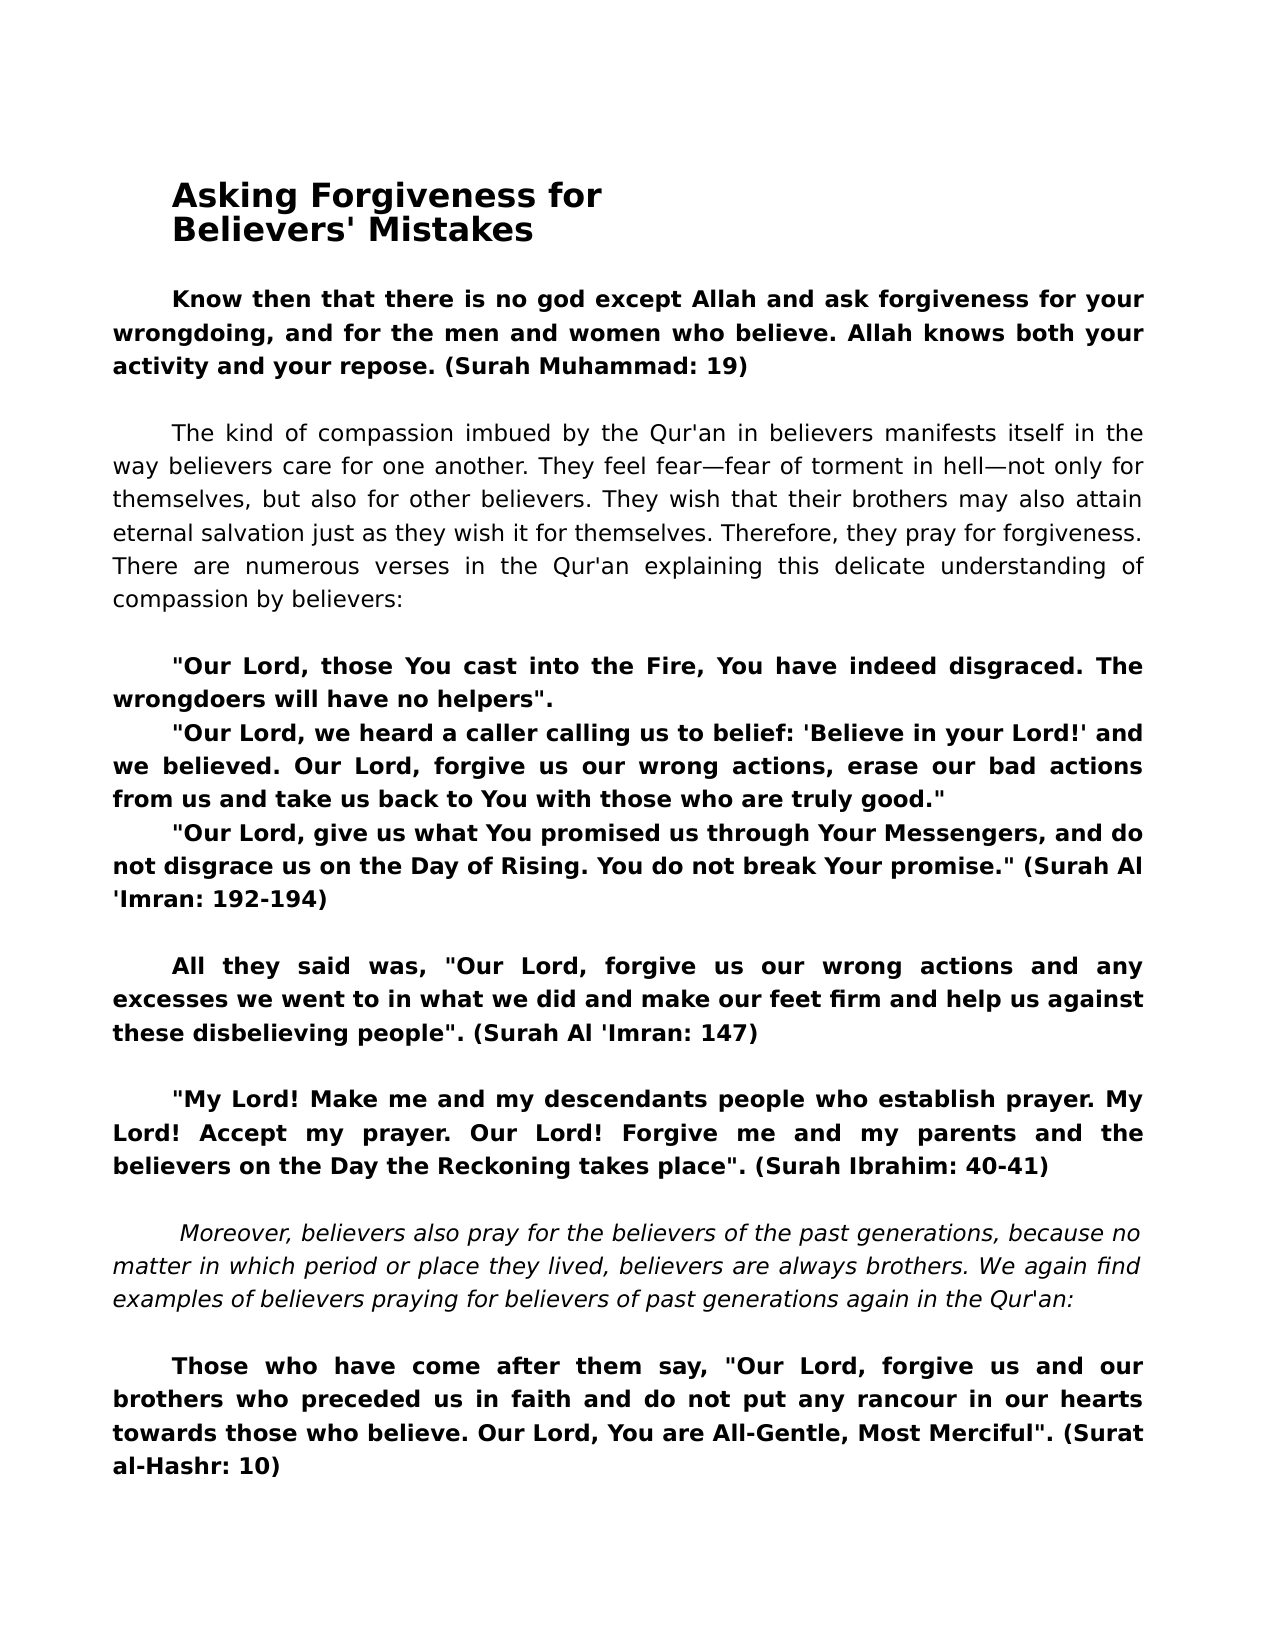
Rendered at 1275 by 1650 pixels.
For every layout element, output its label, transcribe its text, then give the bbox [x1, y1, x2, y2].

text "Our Lord, we heard a caller calling us to belief: 'Believe in your Lord!' and we believed. Our Lord, forgive us our wrong actions, erase our bad actions from us and take us back to You with those who are truly good." [112, 714, 1145, 814]
text Moreover, believers also pray for the believers of the past generations, because no matter in which period or place they lived, believers are always brothers. We again find examples of believers praying for believers of past generations again in the Qur'an: [112, 1214, 1145, 1314]
text Asking Forgiveness for [112, 181, 1145, 214]
text Those who have come after them say, "Our Lord, forgive us and our brothers who preceded us in faith and do not put any rancour in our hearts towards those who believe. Our Lord, You are All-Gentle, Most Merciful". (Surat al-Hashr: 10) [112, 1348, 1145, 1481]
text "Our Lord, give us what You promised us through Your Messengers, and do not disgrace us on the Day of Rising. You do not break Your promise." (Surah Al 'Imran: 192-194) [112, 814, 1145, 914]
text "My Lord! Make me and my descendants people who establish prayer. My Lord! Accept my prayer. Our Lord! Forgive me and my parents and the believers on the Day the Reckoning takes place". (Surah Ibrahim: 40-41) [112, 1081, 1145, 1181]
text "Our Lord, those You cast into the Fire, You have indeed disgraced. The wrongdoers will have no helpers". [112, 648, 1145, 714]
text Believers' Mistakes [112, 214, 1145, 248]
text The kind of compassion imbued by the Qur'an in believers manifests itself in the way believers care for one another. They feel fear—fear of torment in hell—not only for themselves, but also for other believers. They wish that their brothers may also attain eternal salvation just as they wish it for themselves. Therefore, they pray for forgiveness. There are numerous verses in the Qur'an explaining this delicate understanding of compassion by believers: [112, 414, 1145, 614]
text Know then that there is no god except Allah and ask forgiveness for your wrongdoing, and for the men and women who believe. Allah knows both your activity and your repose. (Surah Muhammad: 19) [112, 281, 1145, 381]
text All they said was, "Our Lord, forgive us our wrong actions and any excesses we went to in what we did and make our feet firm and help us against these disbelieving people". (Surah Al 'Imran: 147) [112, 948, 1145, 1048]
